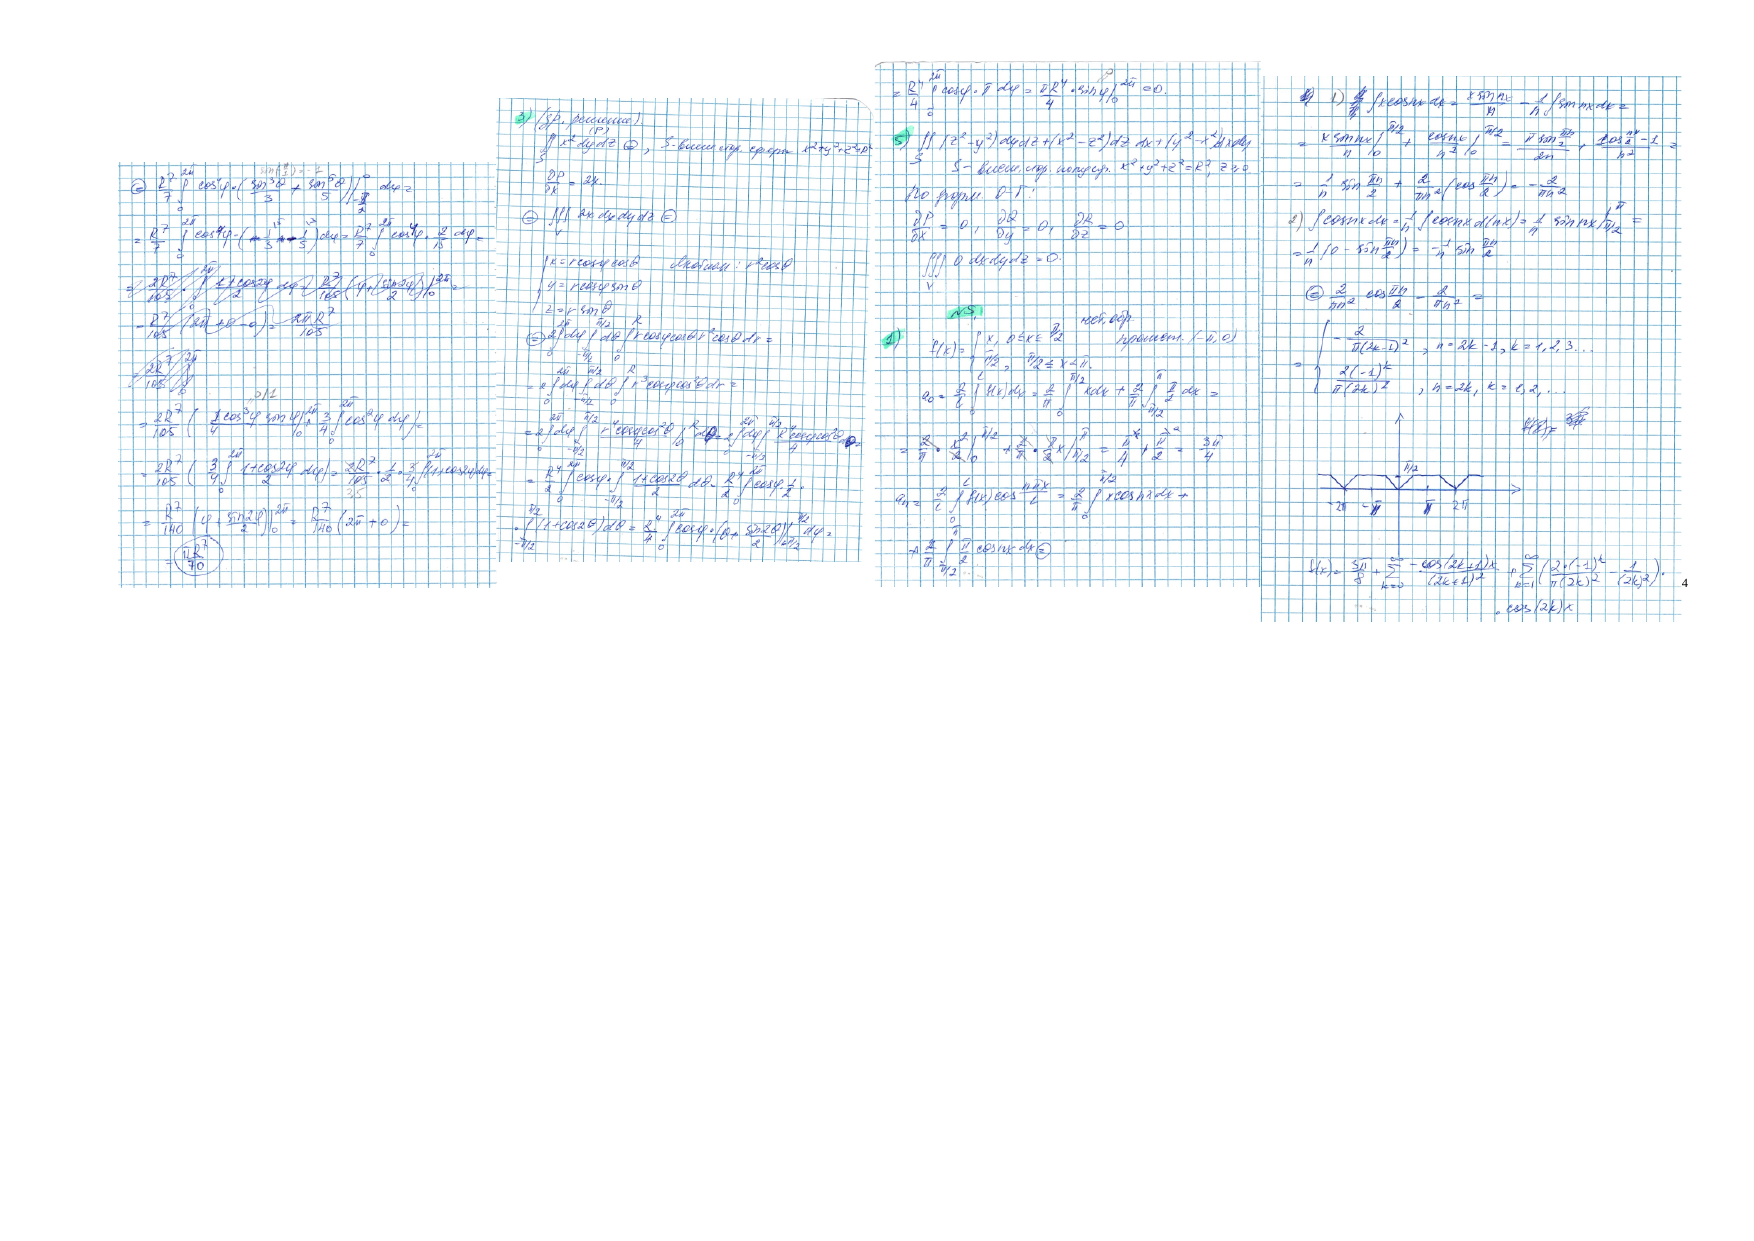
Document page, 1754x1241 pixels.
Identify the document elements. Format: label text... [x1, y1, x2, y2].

text [118, 59, 874, 162]
text [118, 562, 1260, 622]
text 4 [1261, 59, 1695, 622]
picture [118, 59, 1682, 622]
